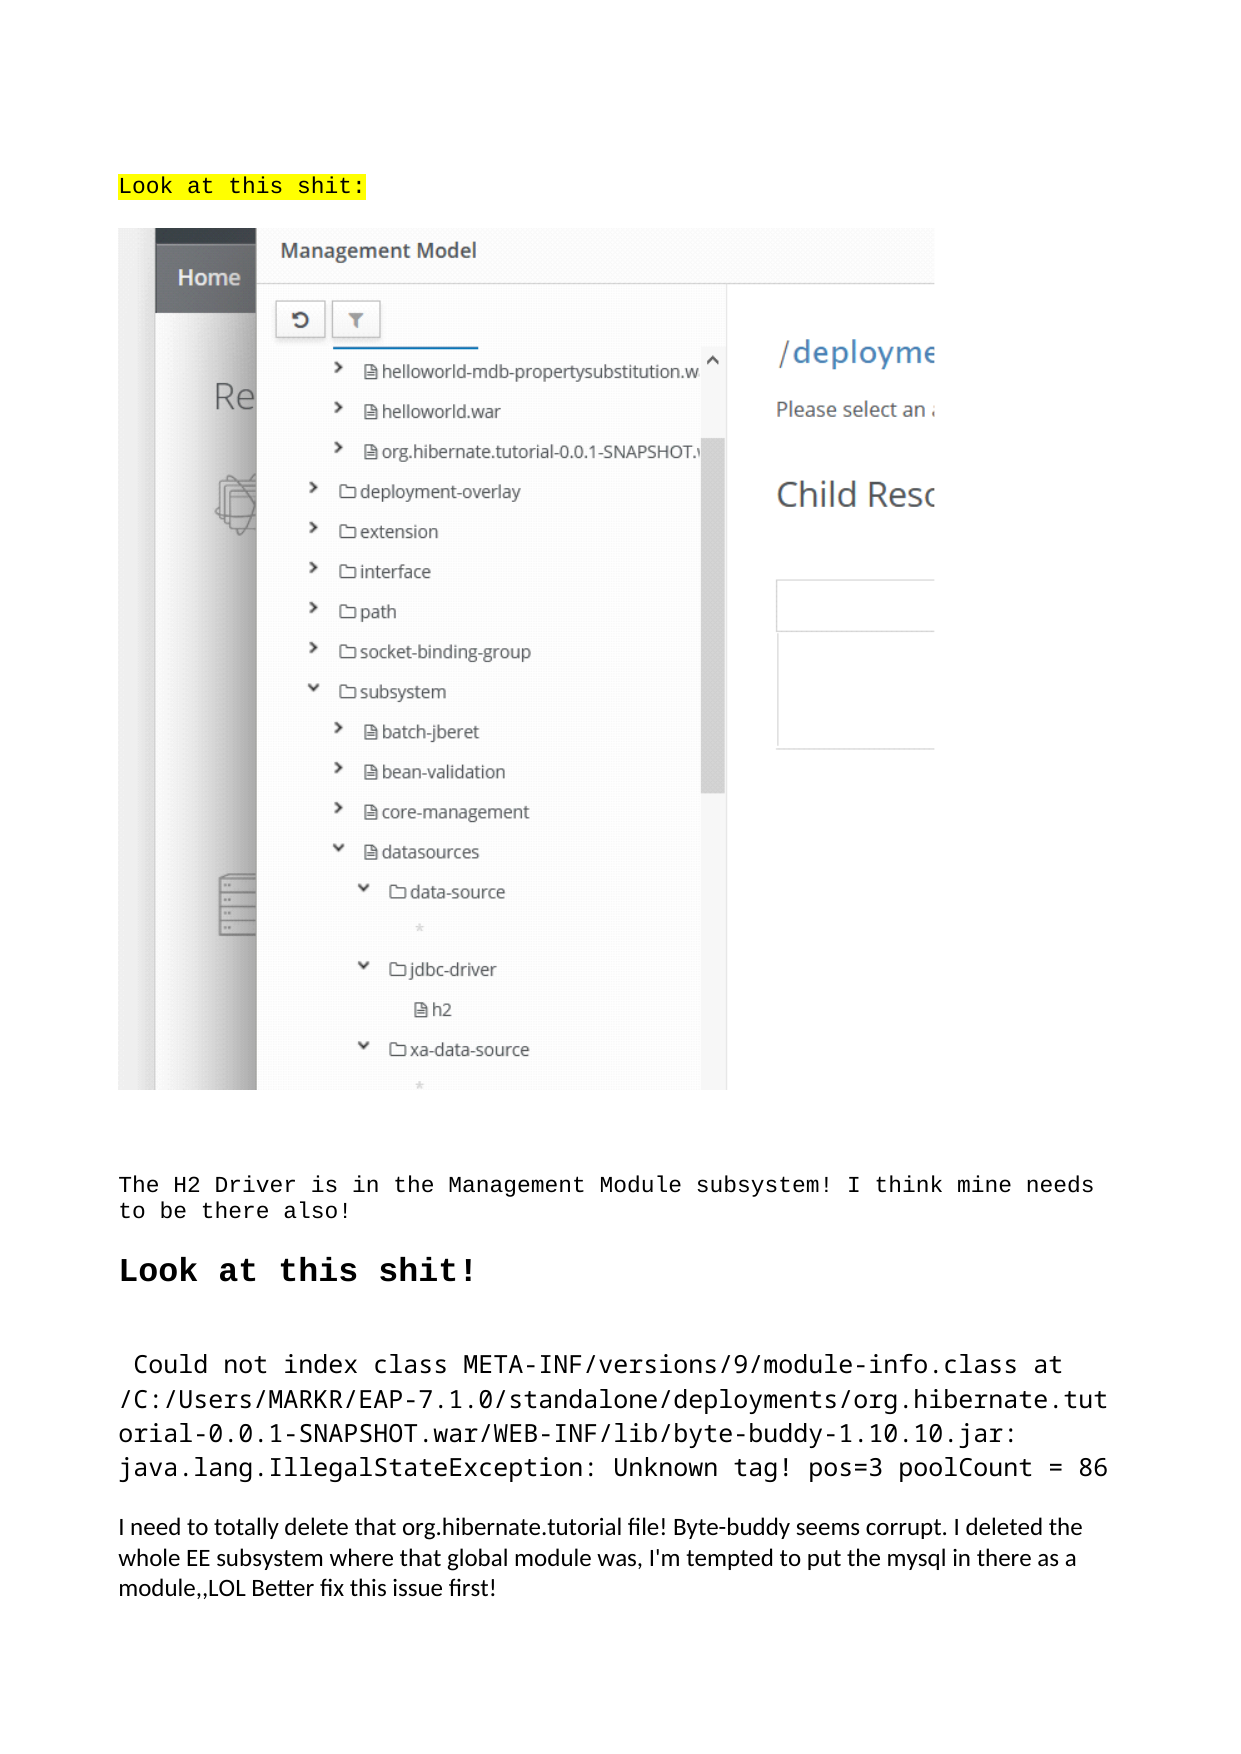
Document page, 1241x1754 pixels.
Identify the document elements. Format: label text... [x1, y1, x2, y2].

text Look at this shit: [118, 174, 1122, 200]
text The H2 Driver is in the Management Module subsystem! I think mine needs to be there also! [118, 1173, 1122, 1225]
text Could not index class META-INF/versions/9/module-info.class at /C:/Users/MARKR/EAP-7.1.0/standalone/deployments/org.hibernate.tutorial-0.0.1-SNAPSHOT.war/WEB-INF/lib/byte-buddy-1.10.10.jar: java.lang.IllegalStateException: Unknown tag! pos=3 poolCount = 86 [118, 1347, 1122, 1483]
text Look at this shit! [118, 1253, 1122, 1291]
text I need to totally delete that org.hibernate.tutorial file! Byte-buddy seems corrupt. I deleted the whole EE subsystem where that global module was, I'm tempted to put the mysql in there as a module,,LOL Better fix this issue first! [118, 1511, 1122, 1603]
